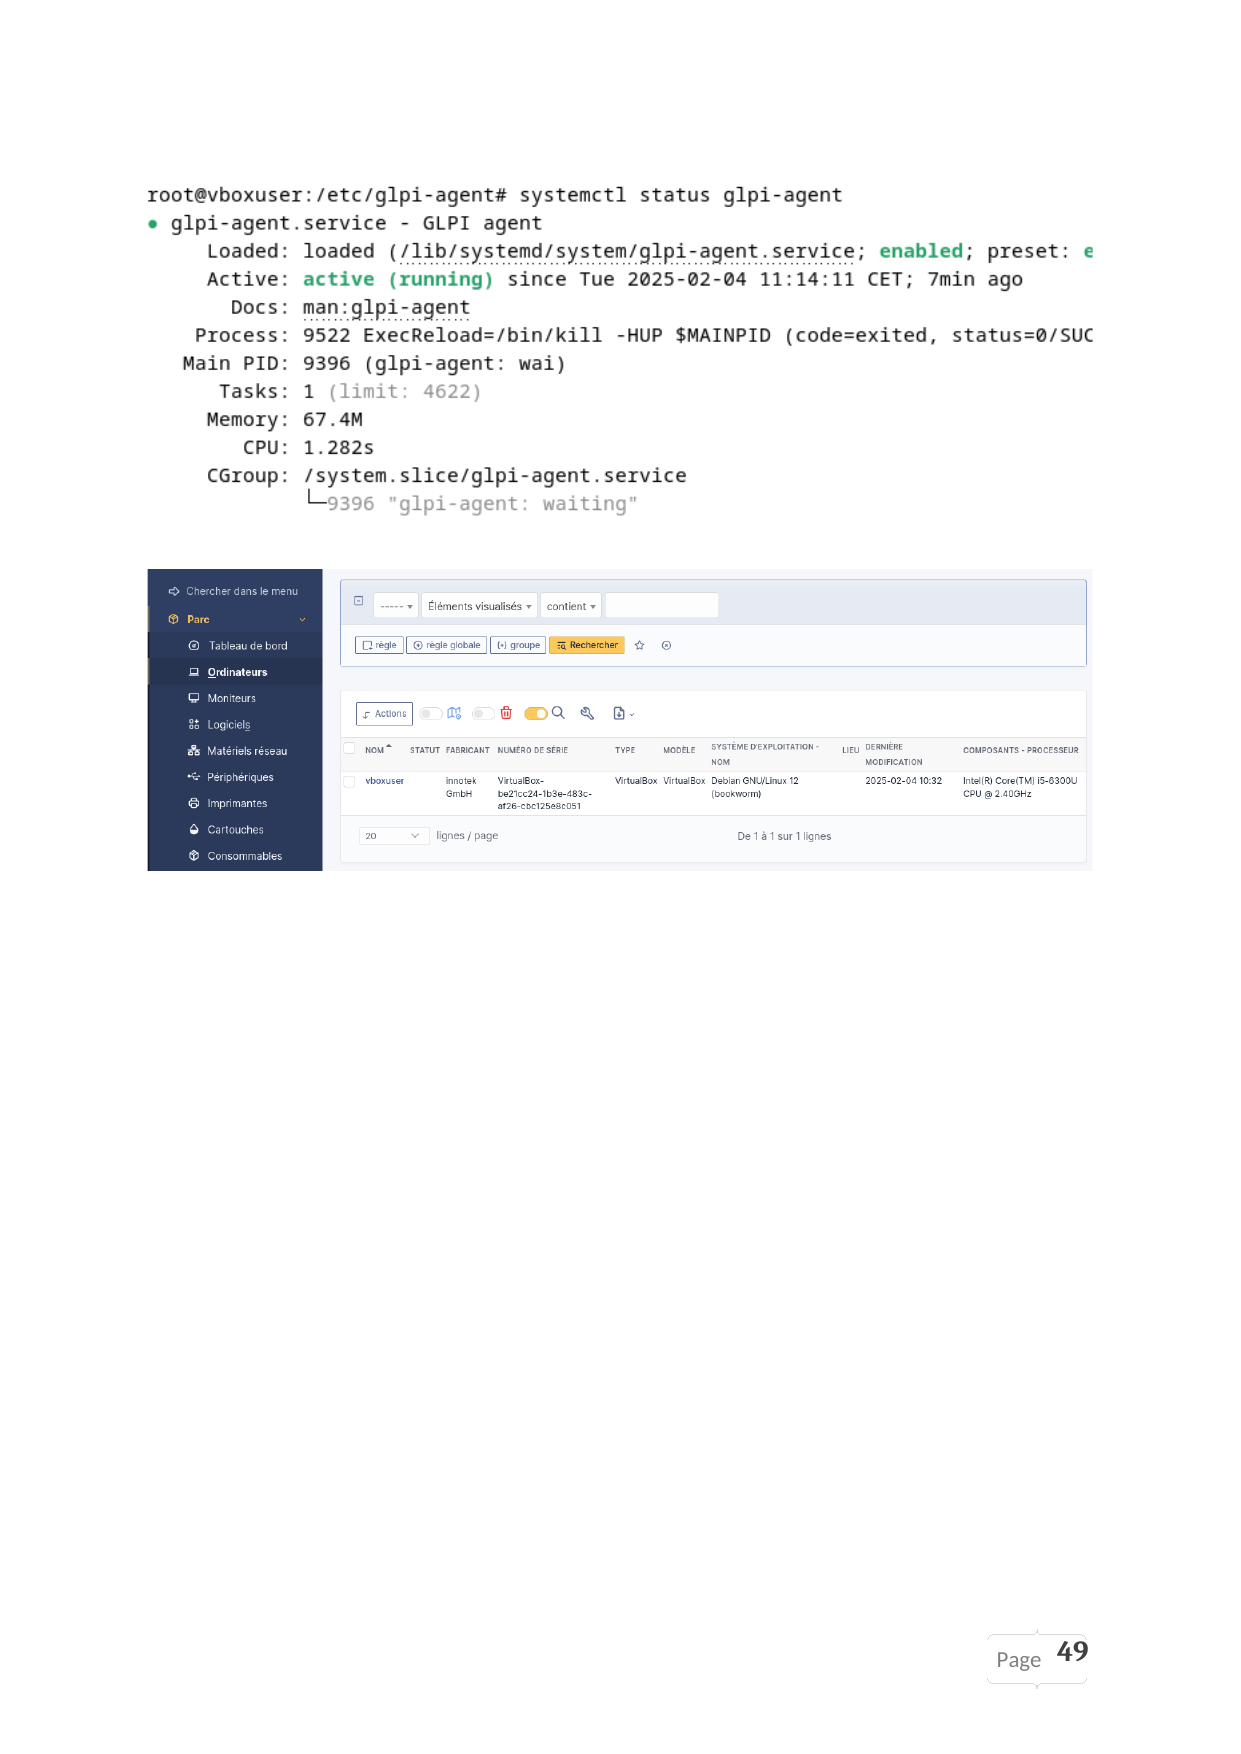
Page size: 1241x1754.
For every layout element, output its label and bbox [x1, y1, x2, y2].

picture [147, 183, 1093, 529]
picture [147, 569, 1093, 871]
